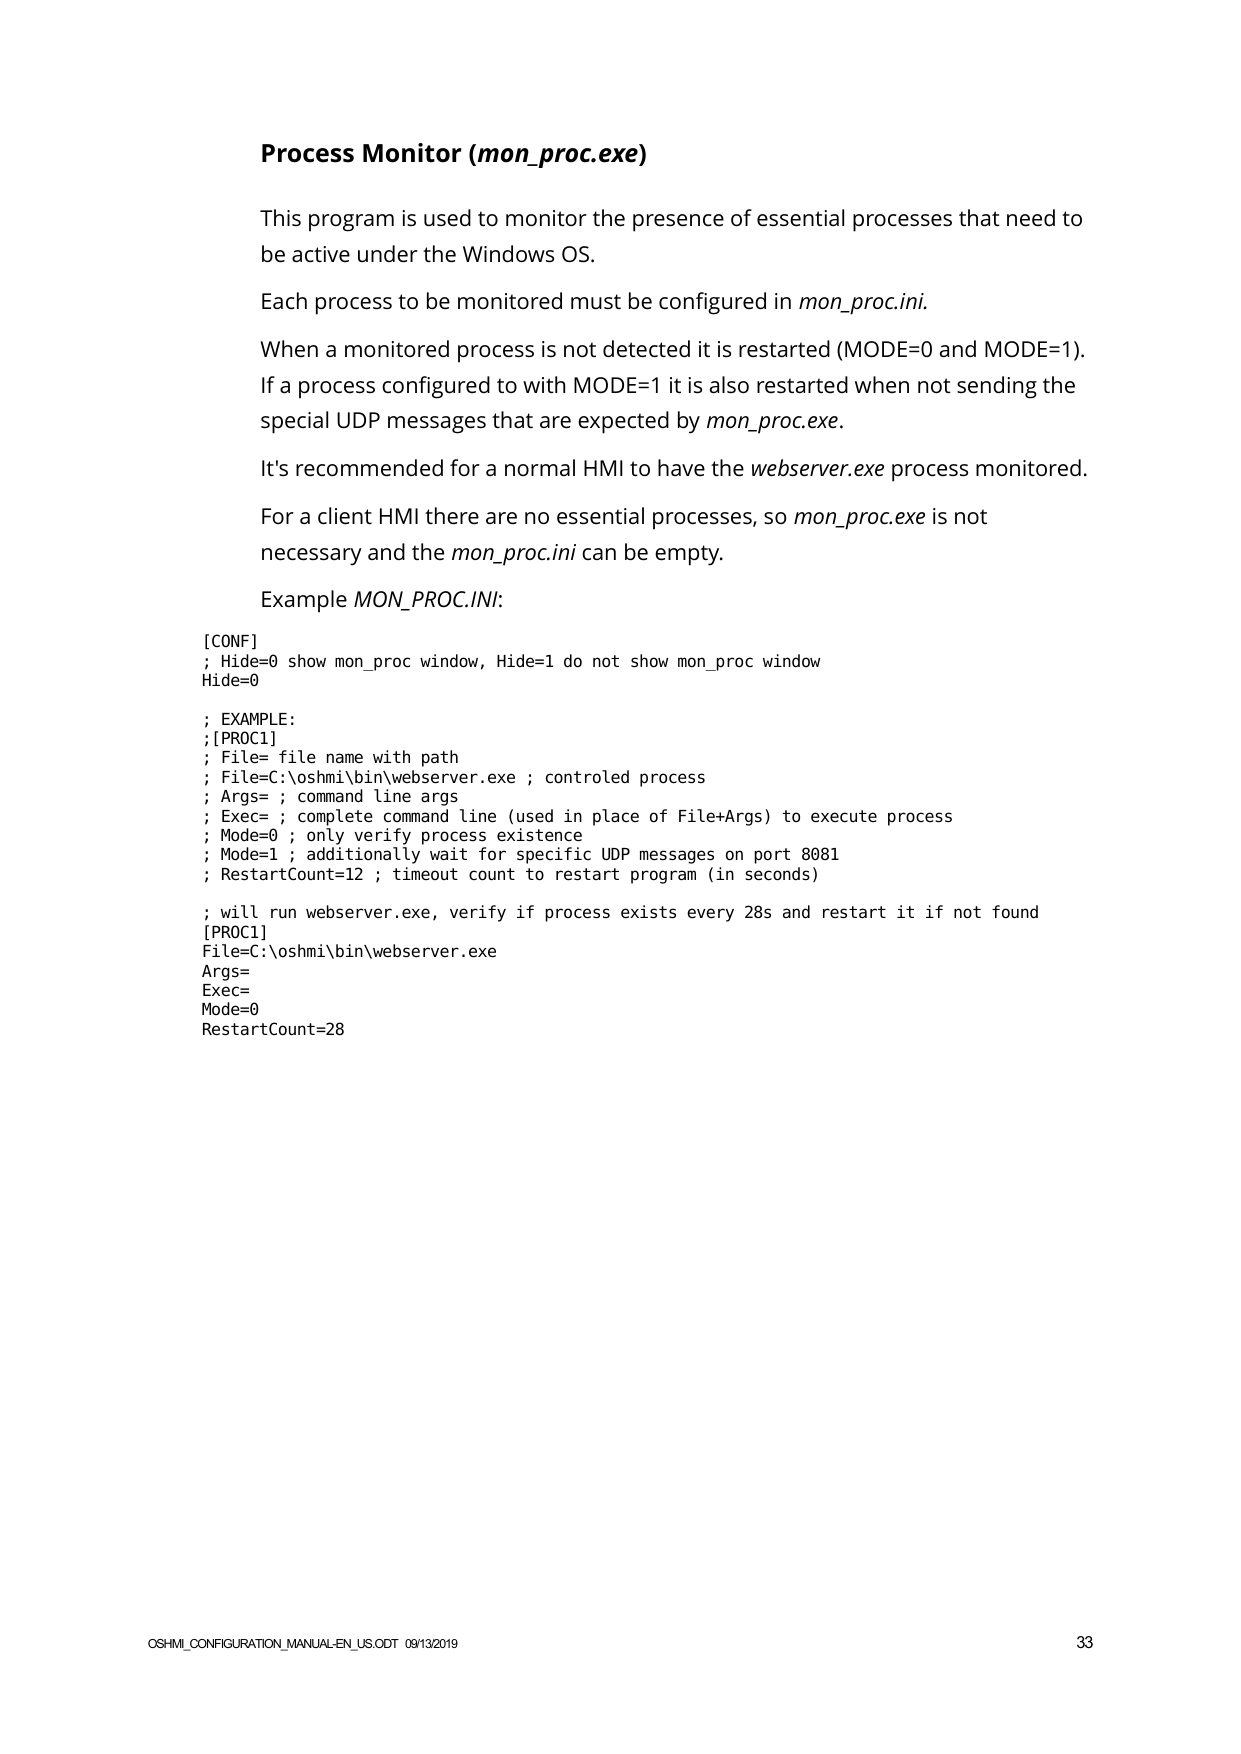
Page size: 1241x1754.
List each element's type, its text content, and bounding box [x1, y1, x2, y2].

text ; EXAMPLE: [202, 709, 1093, 729]
text ;[PROC1] [202, 729, 1093, 748]
text For a client HMI there are no essential processes, so mon_proc.exe is not necessary and the mon_proc.ini can be empty. [260, 501, 1093, 566]
text ; Exec= ; complete command line (used in place of File+Args) to execute process [202, 806, 1093, 826]
text It's recommended for a normal HMI to have the webserver.exe process monitored. [260, 453, 1093, 483]
text RestartCount=28 [202, 1019, 1093, 1039]
text When a monitored process is not detected it is restarted (MODE=0 and MODE=1). If a process configured to with MODE=1 it is also restarted when not sending the special UDP messages that are expected by mon_proc.exe. [260, 334, 1093, 435]
text Each process to be monitored must be configured in mon_proc.ini. [260, 286, 1093, 316]
text Mode=0 [202, 1000, 1093, 1019]
text Example MON_PROC.INI: [260, 584, 1093, 614]
text ; Hide=0 show mon_proc window, Hide=1 do not show mon_proc window [202, 651, 1093, 671]
subtitle Process Monitor (mon_proc.exe) [260, 136, 1093, 170]
text Exec= [202, 981, 1093, 1000]
text ; Args= ; command line args [202, 787, 1093, 806]
text [PROC1] [202, 923, 1093, 942]
text Hide=0 [202, 671, 1093, 690]
text ; RestartCount=12 ; timeout count to restart program (in seconds) [202, 864, 1093, 884]
text This program is used to monitor the presence of essential processes that need to be active under the Windows OS. [260, 203, 1093, 268]
text Args= [202, 961, 1093, 981]
text ; Mode=0 ; only verify process existence [202, 826, 1093, 845]
text ; will run webserver.exe, verify if process exists every 28s and restart it if not found [202, 903, 1093, 923]
text [CONF] [202, 632, 1093, 651]
text ; Mode=1 ; additionally wait for specific UDP messages on port 8081 [202, 845, 1093, 864]
text File=C:\oshmi\bin\webserver.exe [202, 942, 1093, 961]
text ; File=C:\oshmi\bin\webserver.exe ; controled process [202, 768, 1093, 787]
text ; File= file name with path [202, 748, 1093, 768]
